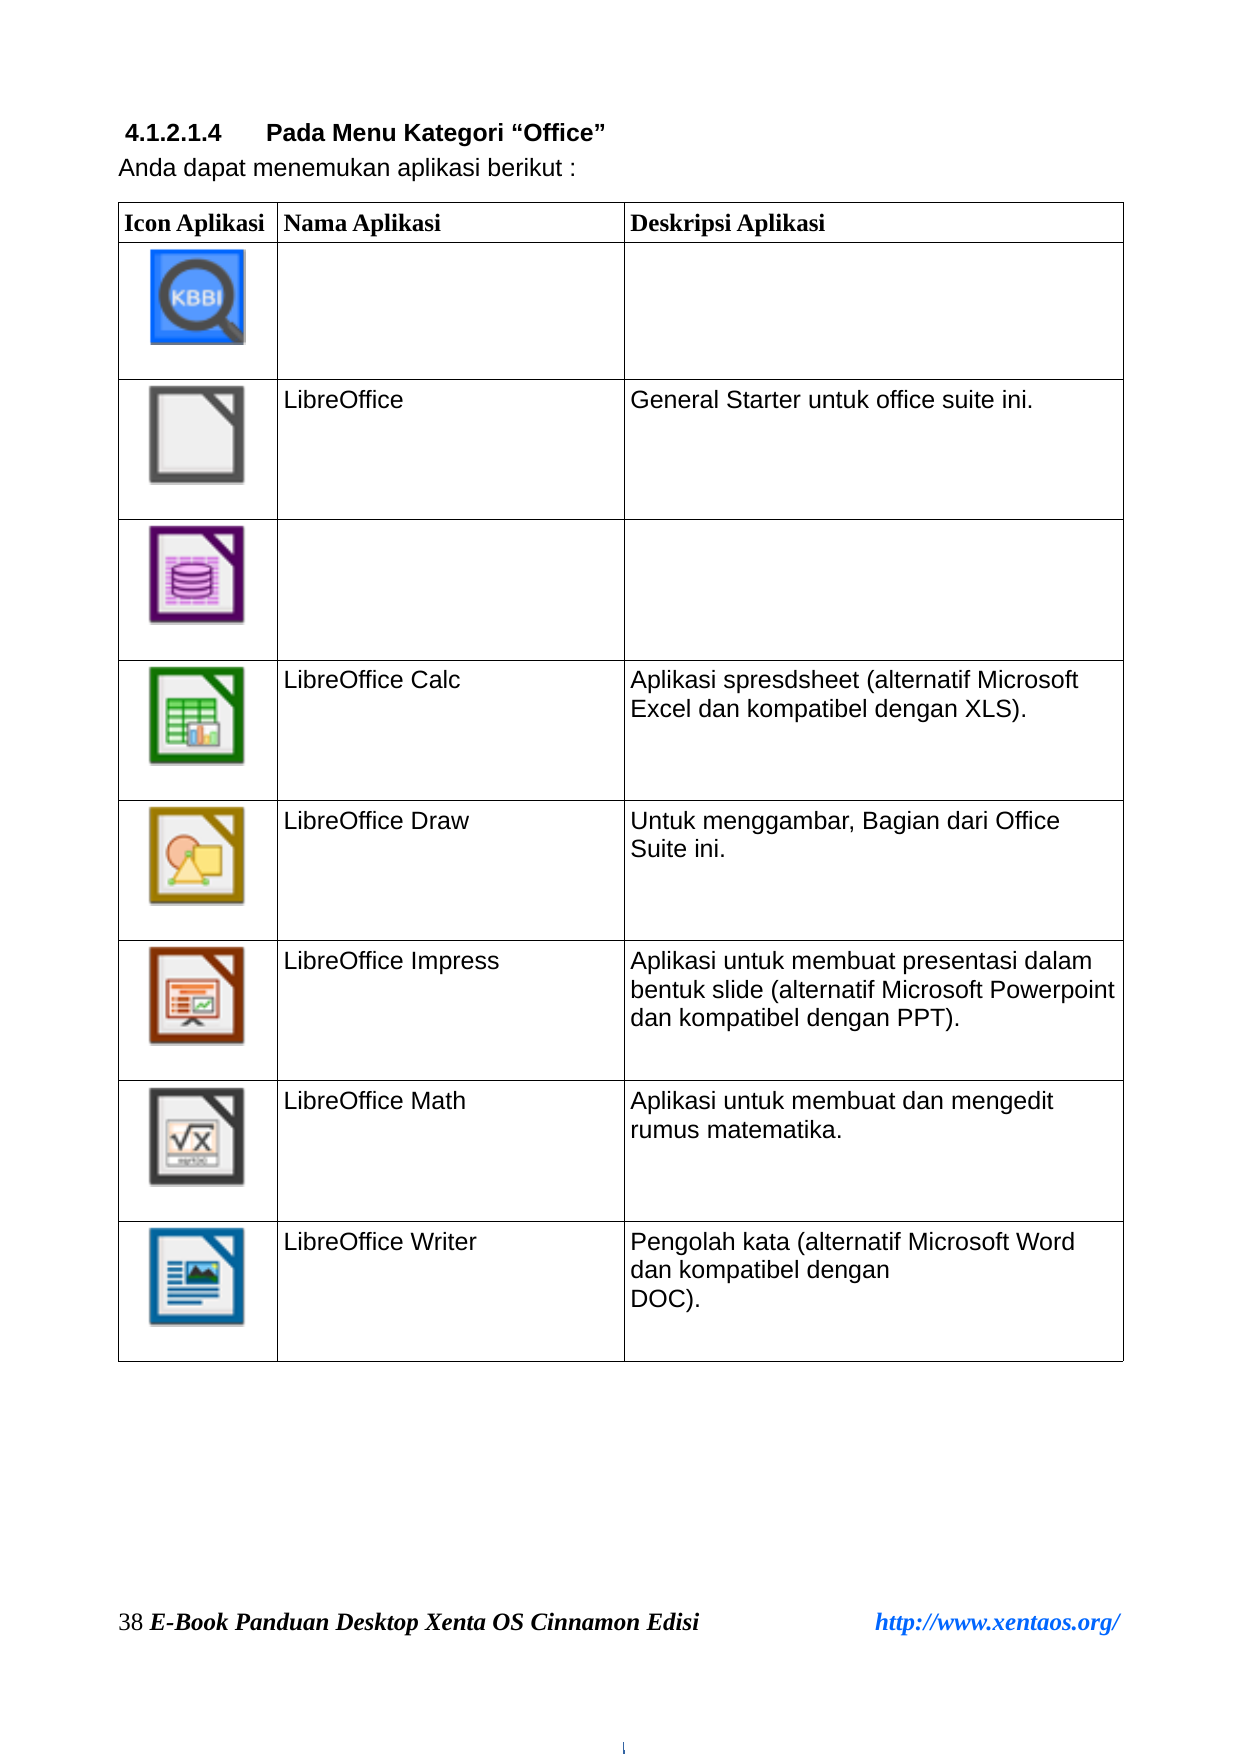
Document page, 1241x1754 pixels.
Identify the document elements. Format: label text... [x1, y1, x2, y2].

table_cell LibreOffice Calc [278, 661, 624, 800]
table_cell [119, 243, 277, 379]
table_header Icon Aplikasi [119, 203, 277, 242]
picture [147, 384, 248, 485]
picture [147, 1086, 248, 1187]
table_cell [119, 1081, 277, 1221]
table_cell General Starter untuk office suite ini. [625, 380, 1123, 519]
text Anda dapat menemukan aplikasi berikut : [118, 153, 1122, 182]
table_cell Pengolah kata (alternatif Microsoft Word dan kompatibel dengan DOC). [625, 1222, 1123, 1361]
table_cell LibreOffice Math [278, 1081, 624, 1221]
picture [147, 946, 248, 1046]
picture [147, 665, 248, 766]
table_cell LibreOffice Draw [278, 801, 624, 940]
table_cell [625, 243, 1123, 379]
picture [147, 1226, 248, 1327]
table_cell [625, 520, 1123, 659]
table_cell [119, 380, 277, 519]
table_cell [119, 1222, 277, 1361]
table_cell [278, 520, 624, 659]
table_cell Aplikasi untuk membuat dan mengedit rumus matematika. [625, 1081, 1123, 1221]
table_cell LibreOffice Writer [278, 1222, 624, 1361]
table_cell [119, 520, 277, 659]
subtitle Pada Menu Kategori “Office” [118, 118, 1122, 147]
picture [149, 248, 246, 345]
table_cell Aplikasi spresdsheet (alternatif Microsoft Excel dan kompatibel dengan XLS). [625, 661, 1123, 800]
table_cell LibreOffice [278, 380, 624, 519]
table_header Deskripsi Aplikasi [625, 203, 1123, 242]
table_cell [278, 243, 624, 379]
table_cell LibreOffice Impress [278, 941, 624, 1080]
table_cell Aplikasi untuk membuat presentasi dalam bentuk slide (alternatif Microsoft Powerpoint dan kompatibel dengan PPT). [625, 941, 1123, 1080]
table_header Nama Aplikasi [278, 203, 624, 242]
picture [147, 805, 248, 906]
table_cell Untuk menggambar, Bagian dari Office Suite ini. [625, 801, 1123, 940]
table_cell [119, 801, 277, 940]
table_cell [119, 661, 277, 800]
picture [147, 525, 248, 625]
table_cell [119, 941, 277, 1080]
